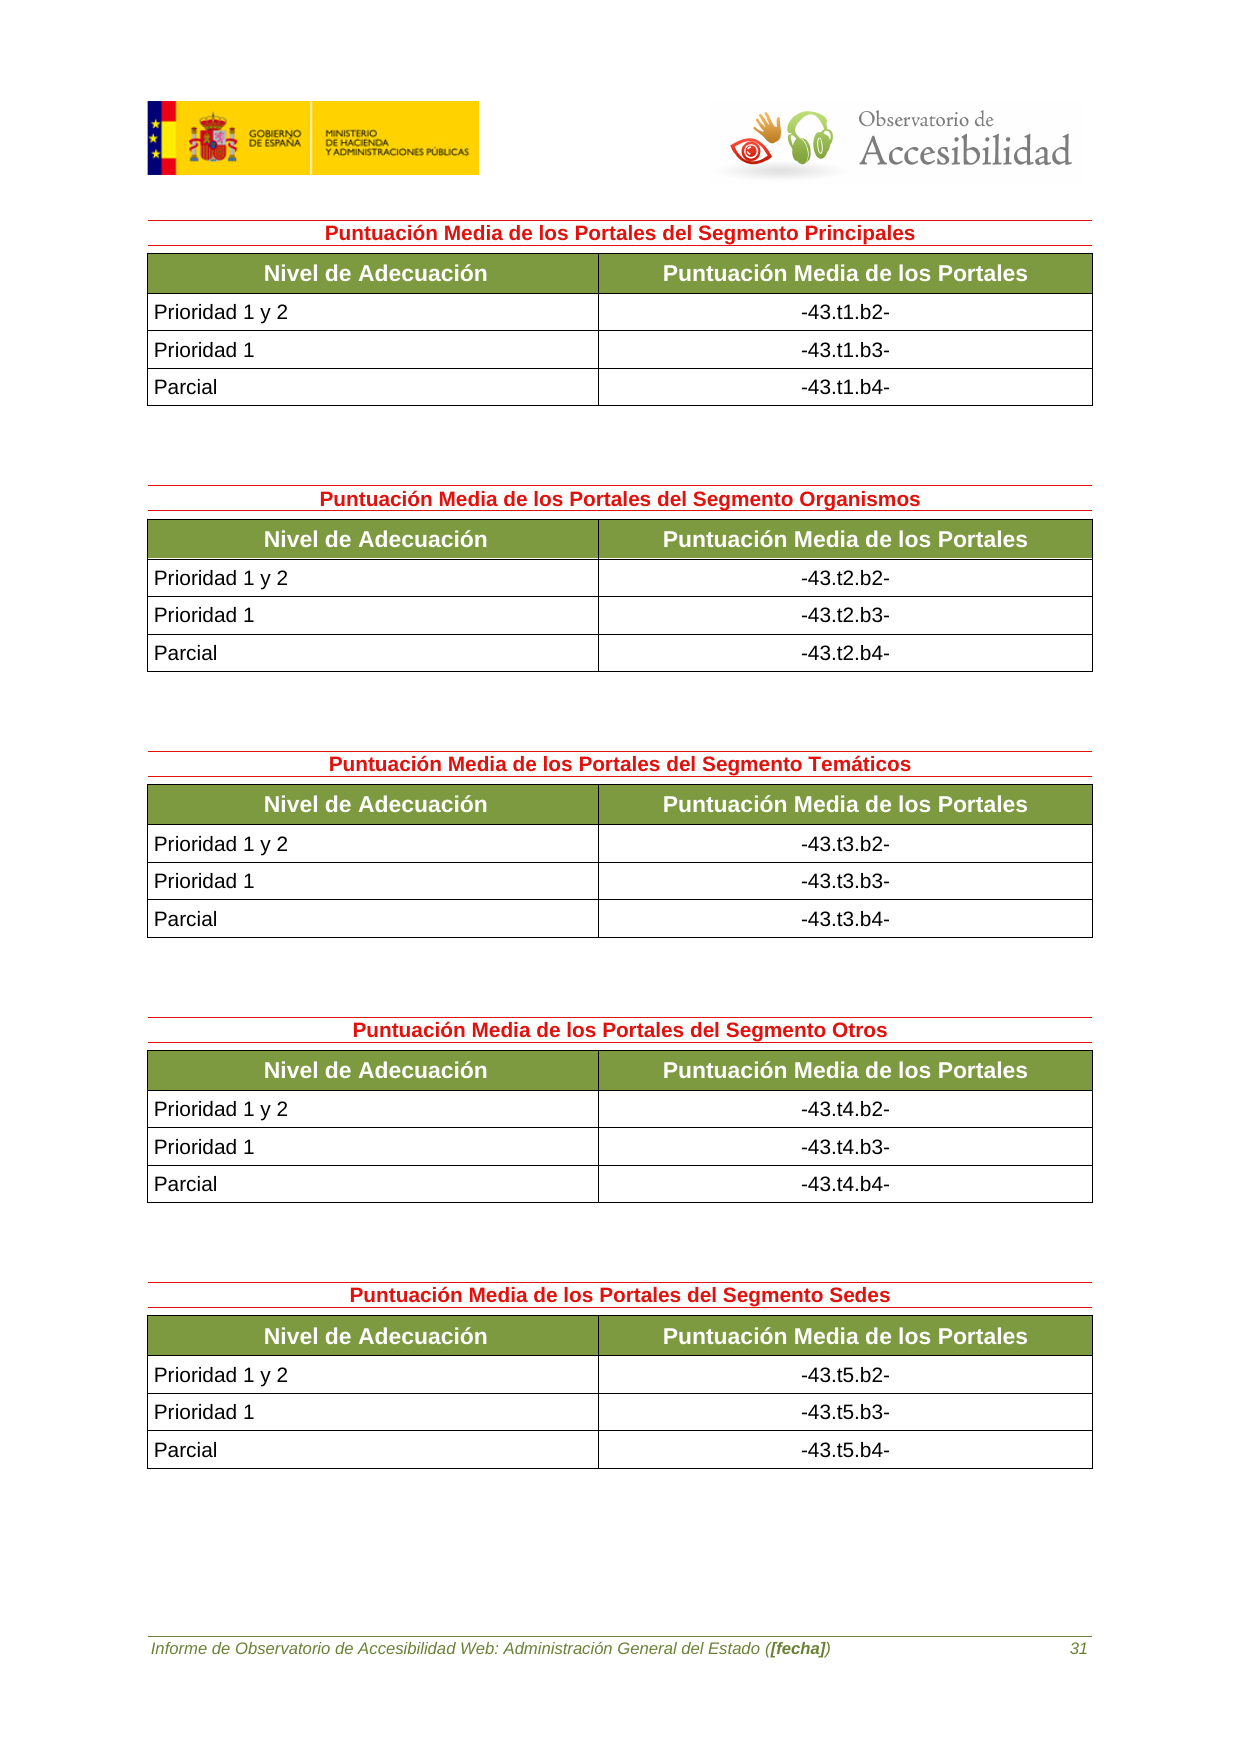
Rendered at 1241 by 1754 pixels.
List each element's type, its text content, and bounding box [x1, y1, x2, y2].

table_cell -43.t3.b2- [599, 825, 1092, 862]
table_cell -43.t5.b2- [599, 1356, 1092, 1393]
table_cell Prioridad 1 [148, 597, 598, 633]
table_cell -43.t2.b3- [599, 597, 1092, 633]
table_header Nivel de Adecuación [148, 520, 598, 558]
text Puntuación Media de los Portales del Segmento Sedes [148, 1283, 1092, 1307]
table_cell -43.t2.b4- [599, 635, 1092, 671]
table_cell Prioridad 1 [148, 1394, 598, 1430]
table_cell Prioridad 1 [148, 863, 598, 899]
text Puntuación Media de los Portales del Segmento Principales [148, 221, 1092, 245]
table_header Puntuación Media de los Portales [599, 785, 1092, 824]
table_cell Parcial [148, 1166, 598, 1202]
table_cell -43.t5.b4- [599, 1431, 1092, 1468]
table_cell Parcial [148, 635, 598, 671]
table_cell -43.t4.b4- [599, 1166, 1092, 1202]
table_cell Parcial [148, 1431, 598, 1468]
table_cell Prioridad 1 [148, 331, 598, 368]
text Puntuación Media de los Portales del Segmento Otros [148, 1018, 1092, 1042]
table_cell -43.t4.b3- [599, 1128, 1092, 1165]
table_cell Prioridad 1 y 2 [148, 560, 598, 596]
table_cell Prioridad 1 y 2 [148, 1356, 598, 1393]
table_cell -43.t1.b3- [599, 331, 1092, 368]
table_cell -43.t3.b3- [599, 863, 1092, 899]
table_cell Prioridad 1 y 2 [148, 825, 598, 862]
table_header Puntuación Media de los Portales [599, 1051, 1092, 1090]
text Puntuación Media de los Portales del Segmento Temáticos [148, 752, 1092, 776]
table_cell -43.t1.b4- [599, 369, 1092, 405]
table_header Puntuación Media de los Portales [599, 254, 1092, 293]
table_header Puntuación Media de los Portales [599, 1316, 1092, 1355]
table_cell Parcial [148, 900, 598, 937]
table_cell -43.t1.b2- [599, 294, 1092, 330]
table_header Nivel de Adecuación [148, 1051, 598, 1090]
table_header Nivel de Adecuación [148, 254, 598, 293]
table_cell Parcial [148, 369, 598, 405]
picture [710, 102, 1086, 185]
table_cell Prioridad 1 y 2 [148, 1091, 598, 1127]
table_header Puntuación Media de los Portales [599, 520, 1092, 558]
table_header Nivel de Adecuación [148, 1316, 598, 1355]
text Puntuación Media de los Portales del Segmento Organismos [148, 486, 1092, 510]
table_cell -43.t4.b2- [599, 1091, 1092, 1127]
table_cell Prioridad 1 [148, 1128, 598, 1165]
table_cell Prioridad 1 y 2 [148, 294, 598, 330]
table_cell -43.t2.b2- [599, 560, 1092, 596]
table_header Nivel de Adecuación [148, 785, 598, 824]
table_cell -43.t5.b3- [599, 1394, 1092, 1430]
table_cell -43.t3.b4- [599, 900, 1092, 937]
picture [147, 101, 479, 175]
